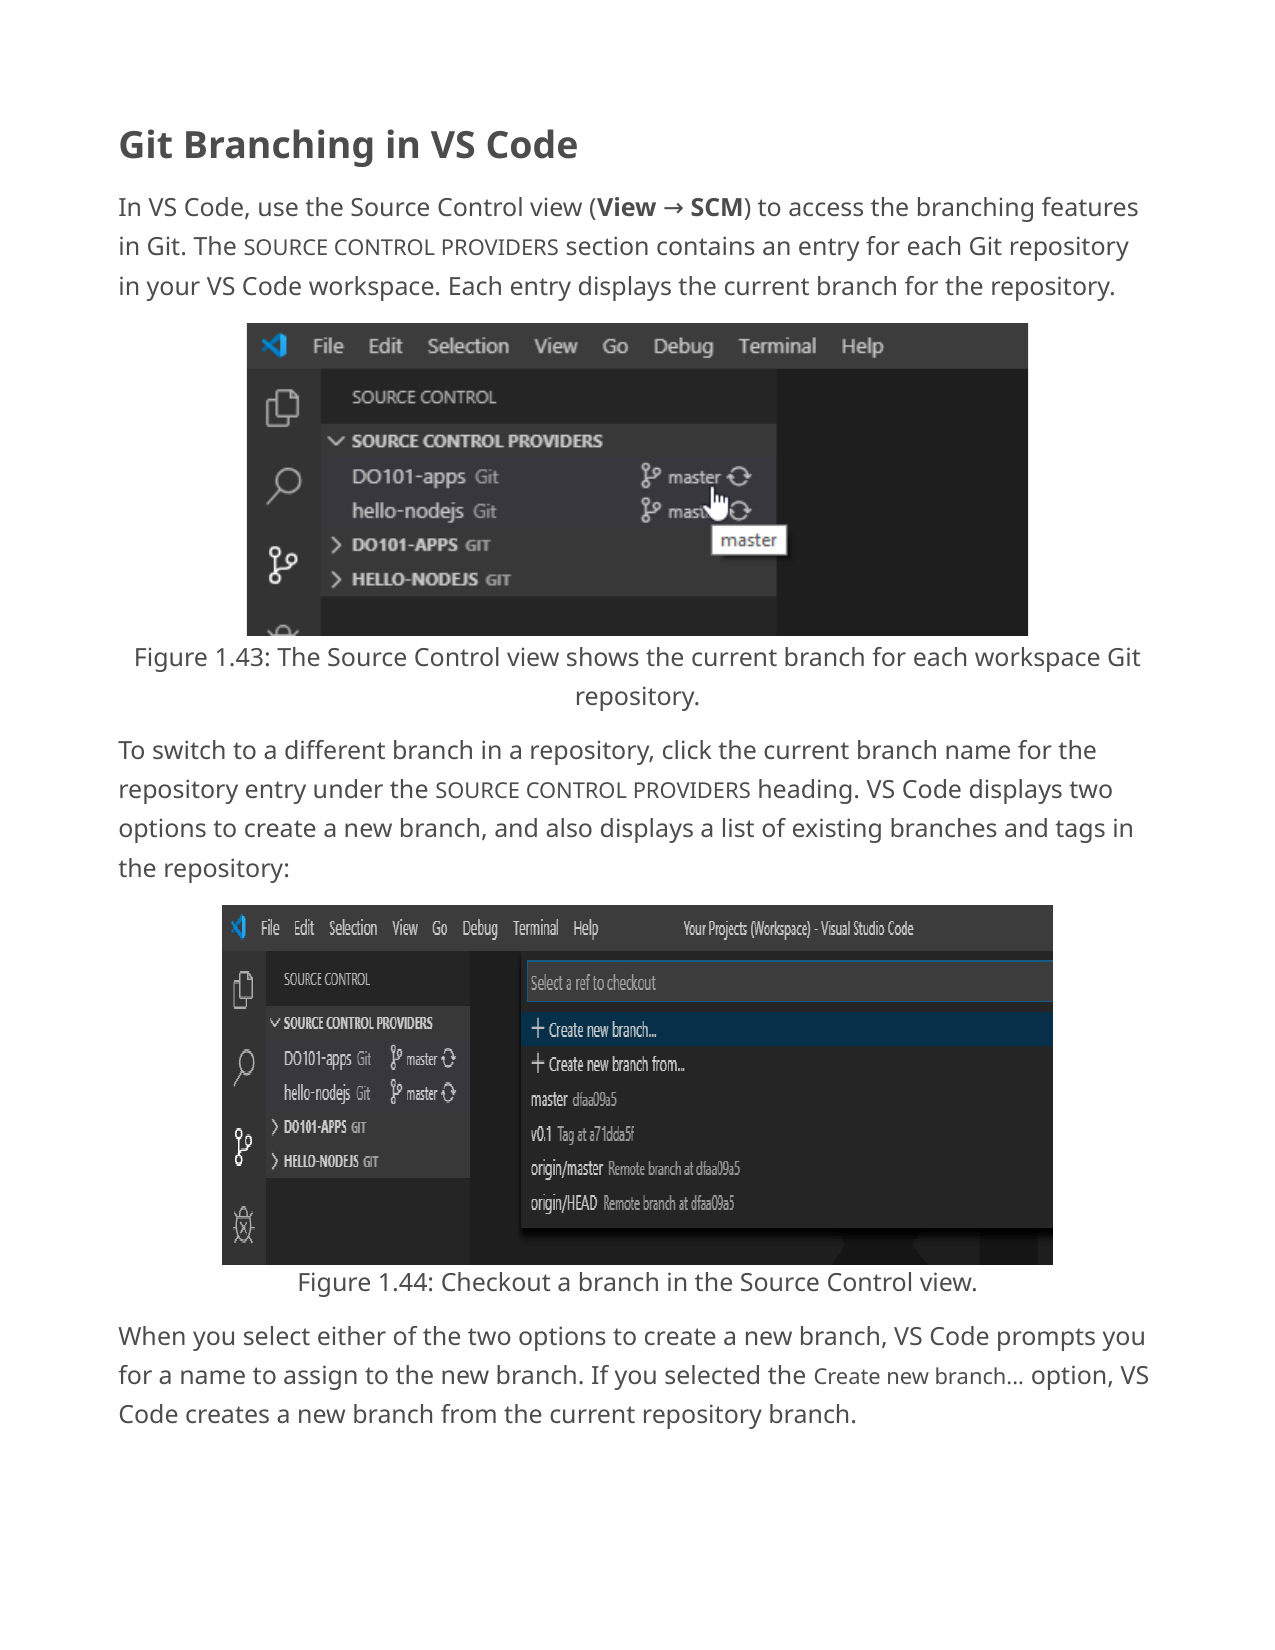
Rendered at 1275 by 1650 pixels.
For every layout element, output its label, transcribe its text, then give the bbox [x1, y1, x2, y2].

text To switch to a different branch in a repository, click the current branch name for the repository entry under the SOURCE CONTROL PROVIDERS heading. VS Code displays two options to create a new branch, and also displays a list of existing branches and tags in the repository: [118, 733, 1157, 884]
subtitle Git Branching in VS Code [118, 118, 1157, 169]
text When you select either of the two options to create a new branch, VS Code prompts you for a name to assign to the new branch. If you selected the Create new branch... option, VS Code creates a new branch from the current repository branch. [118, 1318, 1157, 1431]
text Figure 1.44: Checkout a branch in the Source Control view. [118, 1264, 1157, 1298]
picture [246, 323, 1029, 636]
text Figure 1.43: The Source Control view shows the current branch for each workspace Git repository. [118, 640, 1157, 713]
text In VS Code, use the Source Control view (View → SCM) to access the branching features in Git. The SOURCE CONTROL PROVIDERS section contains an entry for each Git repository in your VS Code workspace. Each entry displays the current branch for the repository. [118, 190, 1157, 302]
picture [222, 905, 1053, 1265]
